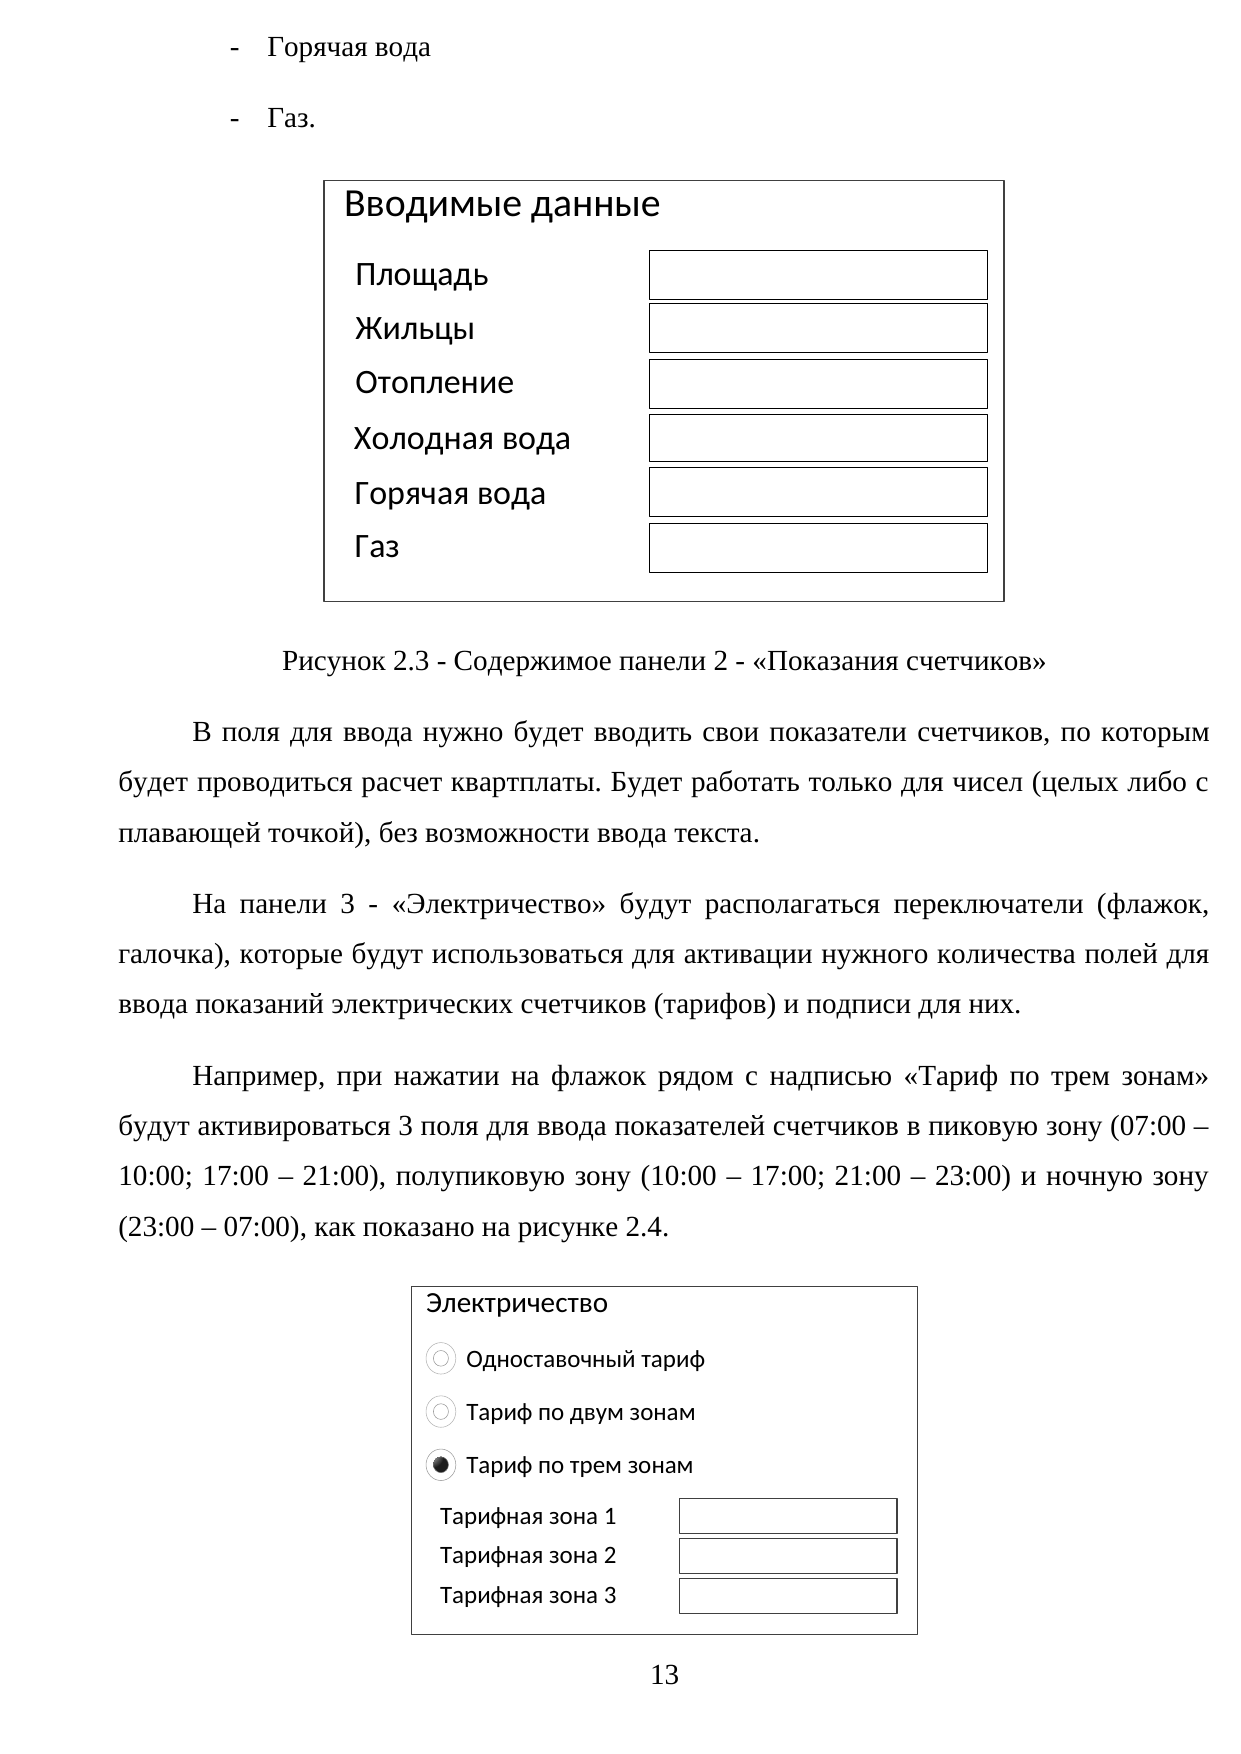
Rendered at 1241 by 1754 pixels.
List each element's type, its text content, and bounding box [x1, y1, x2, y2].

text В поля для ввода нужно будет вводить свои показатели счетчиков, по которым будет проводиться расчет квартплаты. Будет работать только для чисел (целых либо с плавающей точкой), без возможности ввода текста. [118, 714, 1211, 848]
list Газ. [229, 101, 1211, 134]
text Рисунок 2.3 - Содержимое панели 2 - «Показания счетчиков» [118, 643, 1211, 677]
text Например, при нажатии на флажок рядом с надписью «Тариф по трем зонам» будут активироваться 3 поля для ввода показателей счетчиков в пиковую зону (07:00 ‒ 10:00; 17:00 ‒ 21:00), полупиковую зону (10:00 ‒ 17:00; 21:00 ‒ 23:00) и ночную зону (23:00 ‒ 07:00), как показано на рисунке 2.4. [118, 1058, 1211, 1242]
text На панели 3 - «Электричество» будут располагаться переключатели (флажок, галочка), которые будут использоваться для активации нужного количества полей для ввода показаний электрических счетчиков (тарифов) и подписи для них. [118, 886, 1211, 1020]
list Горячая вода [229, 29, 1211, 63]
